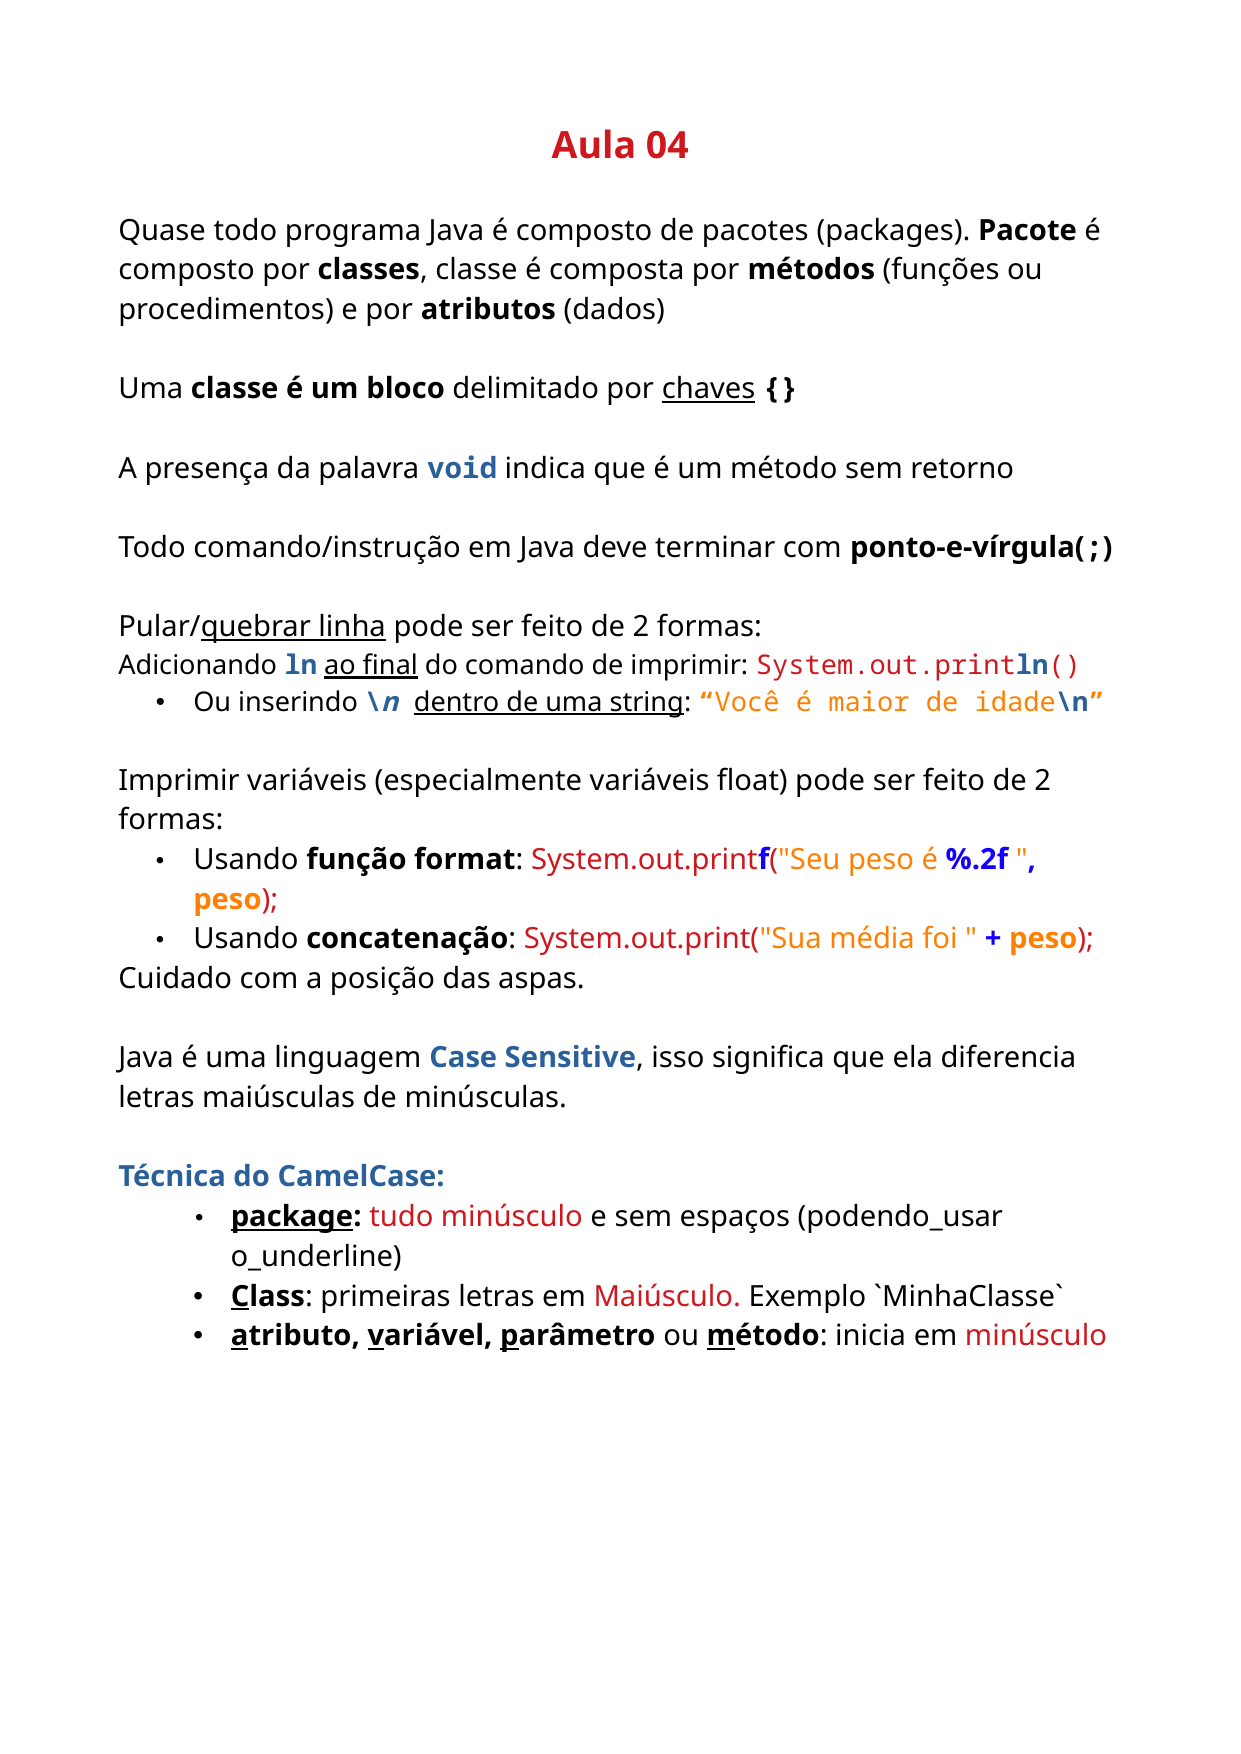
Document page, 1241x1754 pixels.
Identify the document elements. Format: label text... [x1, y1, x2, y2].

list atributo, variável, parâmetro ou método: inicia em minúsculo [193, 1314, 1122, 1354]
list Ou inserindo \n dentro de uma string: “Você é maior de idade\n” [156, 682, 1122, 719]
text Pular/quebrar linha pode ser feito de 2 formas: [118, 606, 1122, 645]
text Cuidado com a posição das aspas. [118, 957, 1122, 997]
list Adicionando ln ao final do comando de imprimir: System.out.println() [118, 645, 1187, 682]
text Técnica do CamelCase: [118, 1156, 1122, 1195]
list Usando concatenação: System.out.print("Sua média foi " + peso); [156, 918, 1122, 957]
text Todo comando/instrução em Java deve terminar com ponto-e-vírgula(;) [118, 526, 1122, 566]
text Imprimir variáveis (especialmente variáveis float) pode ser feito de 2 formas: [118, 759, 1122, 838]
text Uma classe é um bloco delimitado por chaves {} [118, 368, 1122, 407]
text Quase todo programa Java é composto de pacotes (packages). Pacote é composto por classes, classe é composta por métodos (funções ou procedimentos) e por atributos (dados) [118, 209, 1122, 328]
list Usando função format: System.out.printf("Seu peso é %.2f ", peso); [156, 838, 1122, 918]
text Java é uma linguagem Case Sensitive, isso significa que ela diferencia letras maiúsculas de minúsculas. [118, 1037, 1122, 1116]
list package: tudo minúsculo e sem espaços (podendo_usar o_underline) [195, 1195, 1157, 1275]
text A presença da palavra void indica que é um método sem retorno [118, 447, 1163, 487]
text Aula 04 [118, 118, 1122, 169]
list Class: primeiras letras em Maiúsculo. Exemplo `MinhaClasse` [193, 1275, 1122, 1314]
